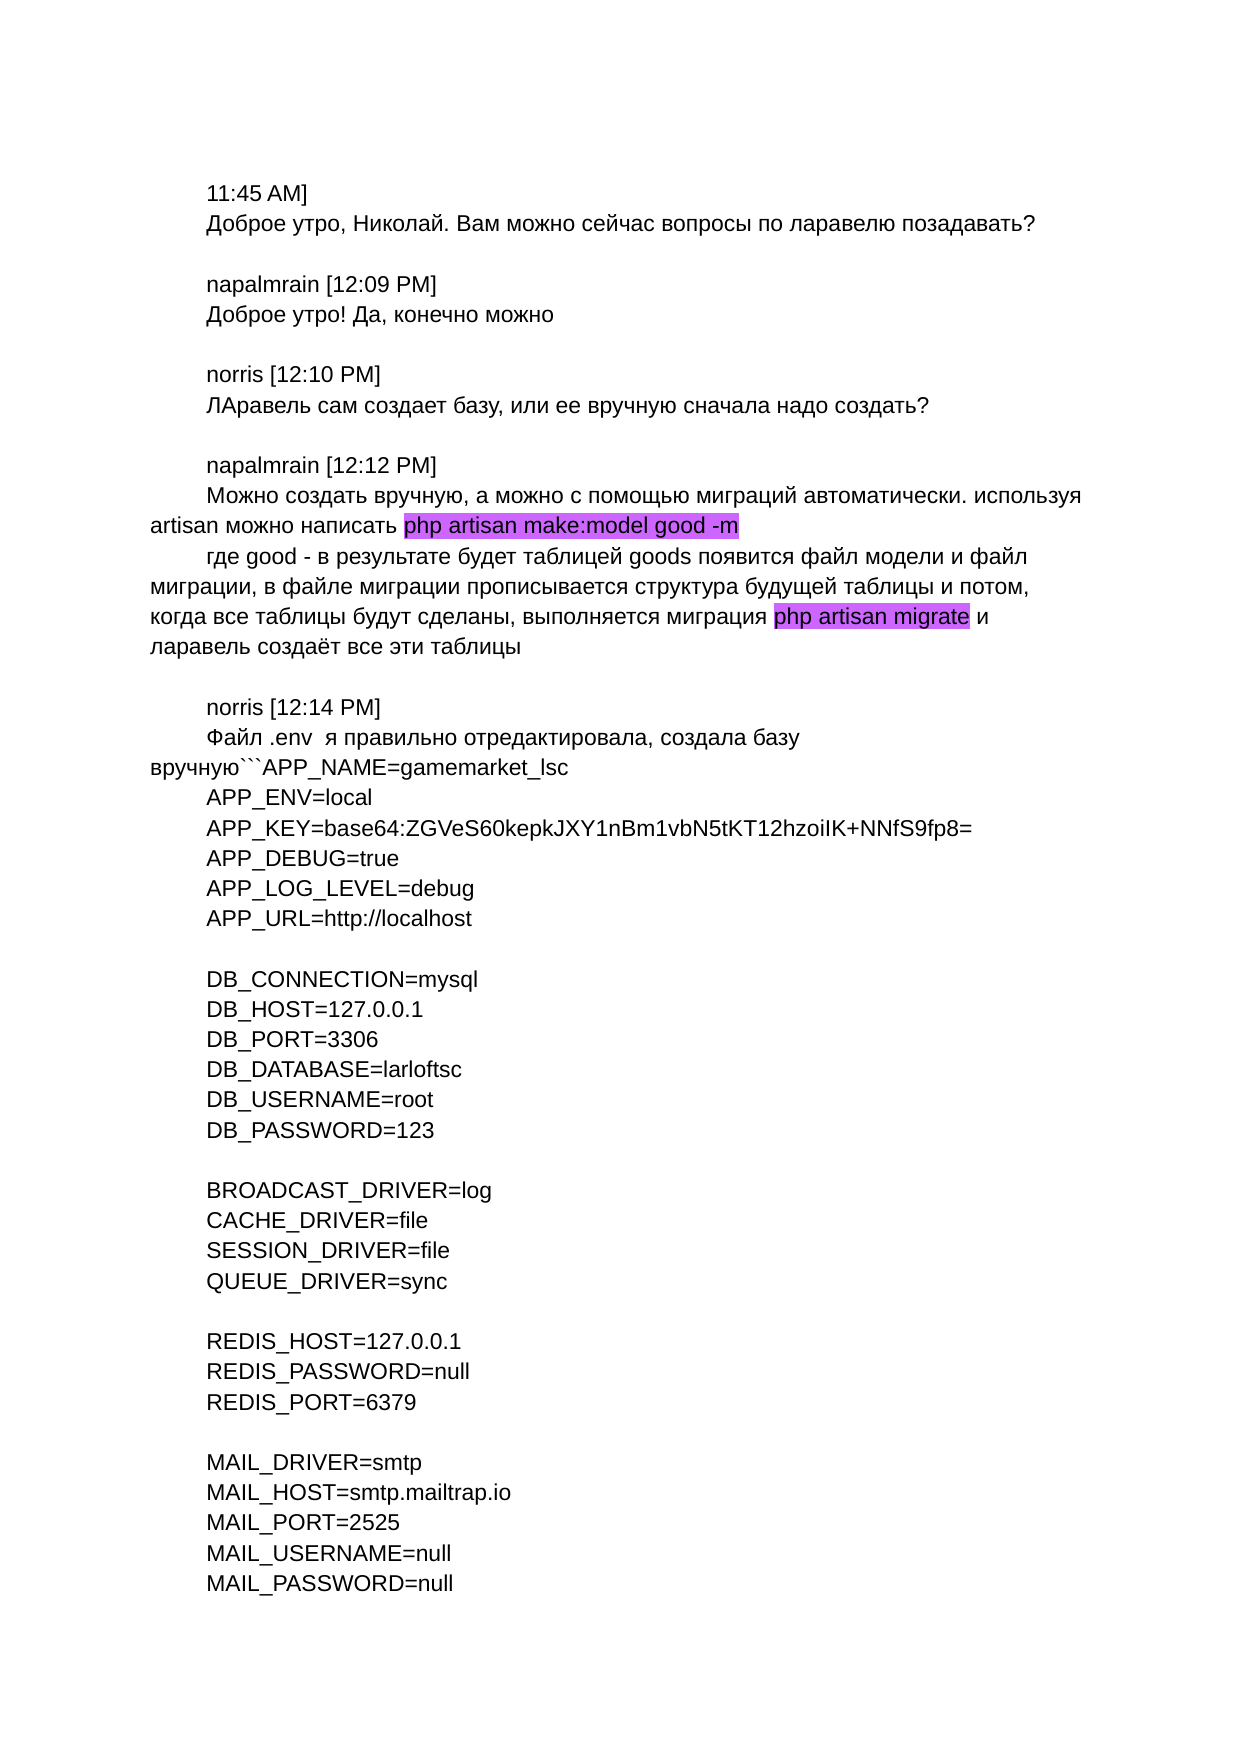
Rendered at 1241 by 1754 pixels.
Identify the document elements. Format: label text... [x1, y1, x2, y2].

text REDIS_PASSWORD=null [150, 1358, 1090, 1385]
text norris [12:10 PM] [150, 361, 1090, 388]
text MAIL_PASSWORD=null [150, 1570, 1090, 1596]
text DB_DATABASE=larloftsc [150, 1056, 1090, 1083]
text 11:45 AM] [150, 180, 1090, 207]
text DB_PORT=3306 [150, 1026, 1090, 1052]
text napalmrain [12:12 PM] [150, 452, 1090, 478]
text MAIL_PORT=2525 [150, 1509, 1090, 1536]
text MAIL_USERNAME=null [150, 1539, 1090, 1566]
text Файл .env я правильно отредактировала, создала базу вручную```APP_NAME=gamemarket_lsc [150, 724, 1090, 781]
text SESSION_DRIVER=file [150, 1237, 1090, 1264]
text CACHE_DRIVER=file [150, 1207, 1090, 1234]
text DB_HOST=127.0.0.1 [150, 996, 1090, 1022]
text APP_DEBUG=true [150, 845, 1090, 871]
text Доброе утро! Да, конечно можно [150, 301, 1090, 327]
text APP_ENV=local [150, 784, 1090, 811]
text MAIL_HOST=smtp.mailtrap.io [150, 1479, 1090, 1506]
text MAIL_DRIVER=smtp [150, 1449, 1090, 1475]
text ЛАравель сам создает базу, или ее вручную сначала надо создать? [150, 392, 1090, 418]
text REDIS_PORT=6379 [150, 1388, 1090, 1415]
text norris [12:14 PM] [150, 694, 1090, 720]
text APP_LOG_LEVEL=debug [150, 875, 1090, 901]
text APP_KEY=base64:ZGVeS60kepkJXY1nBm1vbN5tKT12hzoiIK+NNfS9fp8= [150, 814, 1090, 841]
text DB_CONNECTION=mysql [150, 966, 1090, 992]
text BROADCAST_DRIVER=log [150, 1177, 1090, 1203]
text DB_USERNAME=root [150, 1086, 1090, 1113]
text APP_URL=http://localhost [150, 905, 1090, 932]
text Доброе утро, Николай. Вам можно сейчас вопросы по ларавелю позадавать? [150, 210, 1090, 237]
text napalmrain [12:09 PM] [150, 271, 1090, 297]
text REDIS_HOST=127.0.0.1 [150, 1328, 1090, 1354]
text QUEUE_DRIVER=sync [150, 1268, 1090, 1294]
text Можно создать вручную, а можно с помощью миграций автоматически. используя artisan можно написать php artisan make:model good -m [150, 482, 1090, 539]
text DB_PASSWORD=123 [150, 1117, 1090, 1143]
text где good - в результате будет таблицей goods появится файл модели и файл миграции, в файле миграции прописывается структура будущей таблицы и потом, когда все таблицы будут сделаны, выполняется миграция php artisan migrate и ларавель создаёт все эти таблицы [150, 543, 1090, 660]
